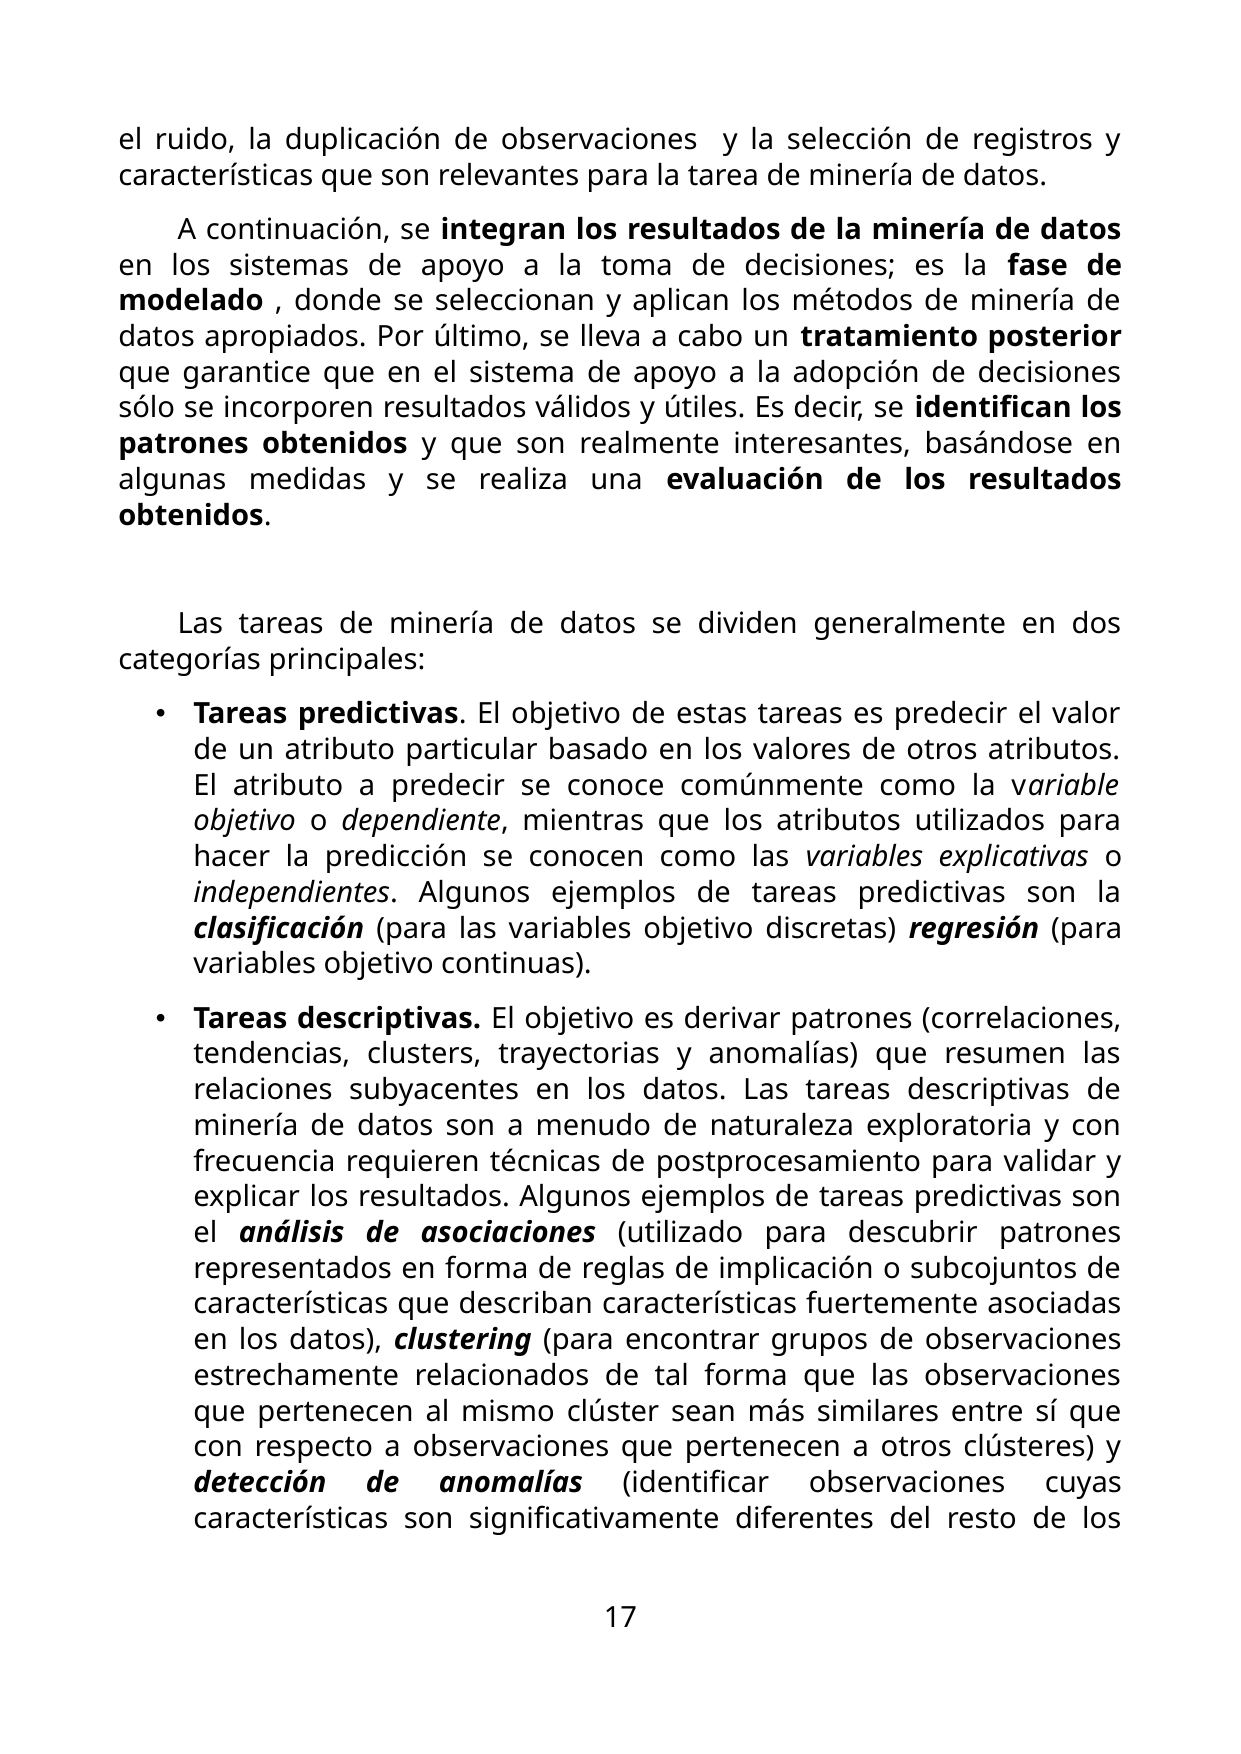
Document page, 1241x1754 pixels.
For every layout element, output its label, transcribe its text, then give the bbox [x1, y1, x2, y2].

text Las tareas de minería de datos se dividen generalmente en dos categorías principales: [118, 602, 1122, 678]
text el ruido, la duplicación de observaciones y la selección de registros y características que son relevantes para la tarea de minería de datos. [118, 118, 1122, 193]
list Tareas predictivas. El objetivo de estas tareas es predecir el valor de un atributo particular basado en los valores de otros atributos. El atributo a predecir se conoce comúnmente como la variable objetivo o dependiente, mientras que los atributos utilizados para hacer la predicción se conocen como las variables explicativas o independientes. Algunos ejemplos de tareas predictivas son la clasificación (para las variables objetivo discretas) regresión (para variables objetivo continuas). [156, 692, 1122, 982]
text A continuación, se integran los resultados de la minería de datos en los sistemas de apoyo a la toma de decisiones; es la fase de modelado , donde se seleccionan y aplican los métodos de minería de datos apropiados. Por último, se lleva a cabo un tratamiento posterior que garantice que en el sistema de apoyo a la adopción de decisiones sólo se incorporen resultados válidos y útiles. Es decir, se identifican los patrones obtenidos y que son realmente interesantes, basándose en algunas medidas y se realiza una evaluación de los resultados obtenidos. [118, 208, 1122, 534]
list Tareas descriptivas. El objetivo es derivar patrones (correlaciones, tendencias, clusters, trayectorias y anomalías) que resumen las relaciones subyacentes en los datos. Las tareas descriptivas de minería de datos son a menudo de naturaleza exploratoria y con frecuencia requieren técnicas de postprocesamiento para validar y explicar los resultados. Algunos ejemplos de tareas predictivas son el análisis de asociaciones (utilizado para descubrir patrones representados en forma de reglas de implicación o subcojuntos de características que describan características fuertemente asociadas en los datos), clustering (para encontrar grupos de observaciones estrechamente relacionados de tal forma que las observaciones que pertenecen al mismo clúster sean más similares entre sí que con respecto a observaciones que pertenecen a otros clústeres) y detección de anomalías (identificar observaciones cuyas características son significativamente diferentes del resto de los [156, 997, 1122, 1537]
